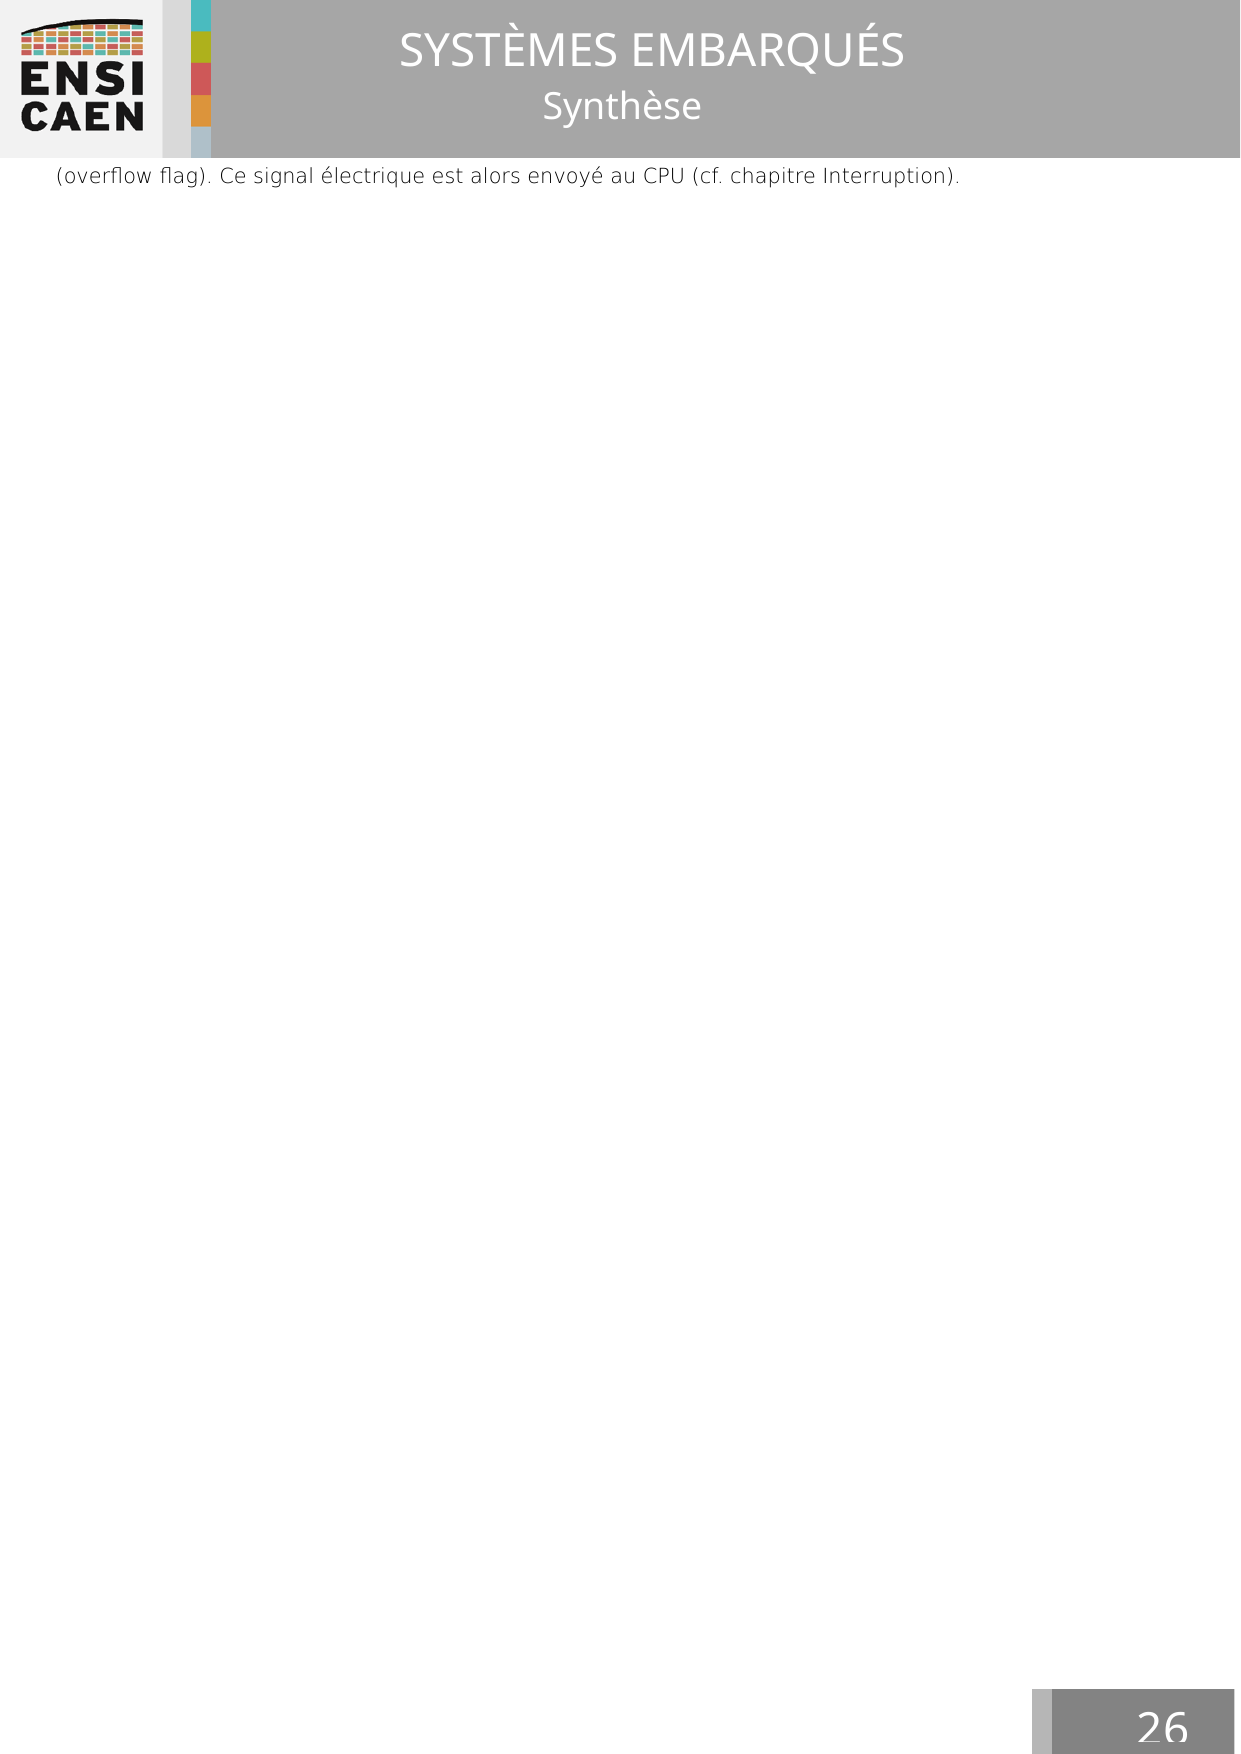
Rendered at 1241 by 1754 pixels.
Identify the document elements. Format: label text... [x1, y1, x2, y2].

picture [0, 0, 1241, 158]
picture [1032, 1689, 1235, 1754]
text (overflow flag). Ce signal électrique est alors envoyé au CPU (cf. chapitre Interruption). [55, 164, 1189, 188]
